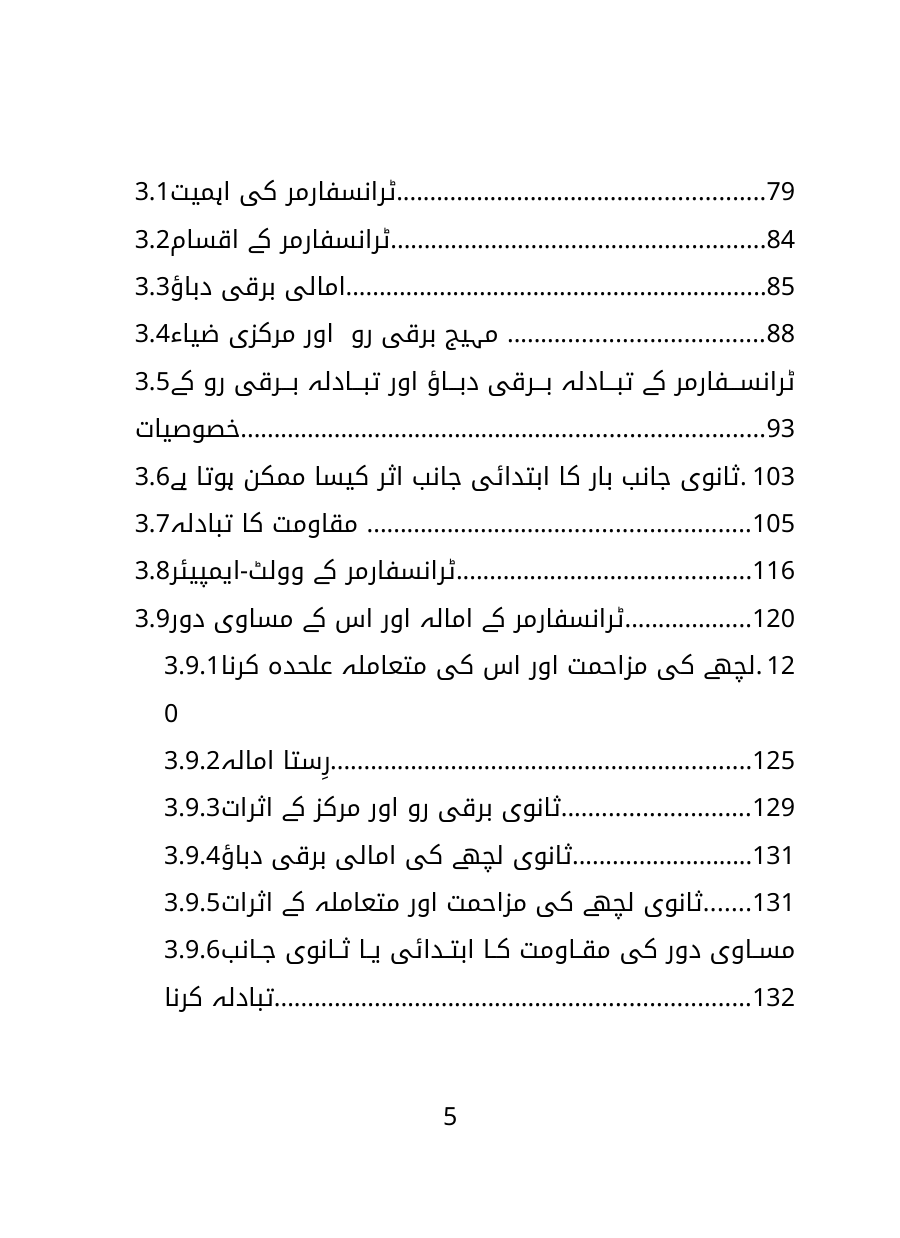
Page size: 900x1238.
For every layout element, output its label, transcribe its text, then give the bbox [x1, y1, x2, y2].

text 3.5ٹرانسفارمر کے تبادلہ برقی دباؤ اور تبادلہ برقی رو کے خصوصیات 93 [134, 358, 795, 453]
text 3.9.3ثانوی برقی رو اور مرکز کے اثرات 129 [164, 785, 795, 832]
text 3.6ثانوی جانب بار کا ابتدائی جانب اثر کیسا ممکن ہوتا ہے 103 [134, 453, 795, 500]
text 3.9.5ثانوی لچھے کی مزاحمت اور متعاملہ کے اثرات 131 [164, 879, 795, 927]
text 3.7مقاومت کا تبادلہ 105 [134, 500, 795, 548]
text 3.9.6مساوی دور کی مقاومت کا ابتدائی یا ثانوی جانب تبادلہ کرنا 132 [164, 927, 795, 1022]
text 3.9ٹرانسفارمر کے امالہ اور اس کے مساوی دور 120 [134, 595, 795, 642]
text 3.9.4ثانوی لچھے کی امالی برقی دباؤ 131 [164, 832, 795, 879]
text 3.4مہیج برقی رو اور مرکزی ضیاء 88 [134, 311, 795, 358]
text 3.3امالی برقی دباؤ 85 [134, 263, 795, 311]
text 3.1ٹرانسفارمر کی اہمیت 79 [134, 168, 795, 216]
text 3.2ٹرانسفارمر کے اقسام 84 [134, 216, 795, 263]
text 3.9.2رِستا امالہ 125 [164, 737, 795, 785]
text 3.9.1لچھے کی مزاحمت اور اس کی متعاملہ علحدہ کرنا 120 [164, 642, 795, 737]
text 3.8ٹرانسفارمر کے وولٹ-ایمپیئر 116 [134, 548, 795, 595]
